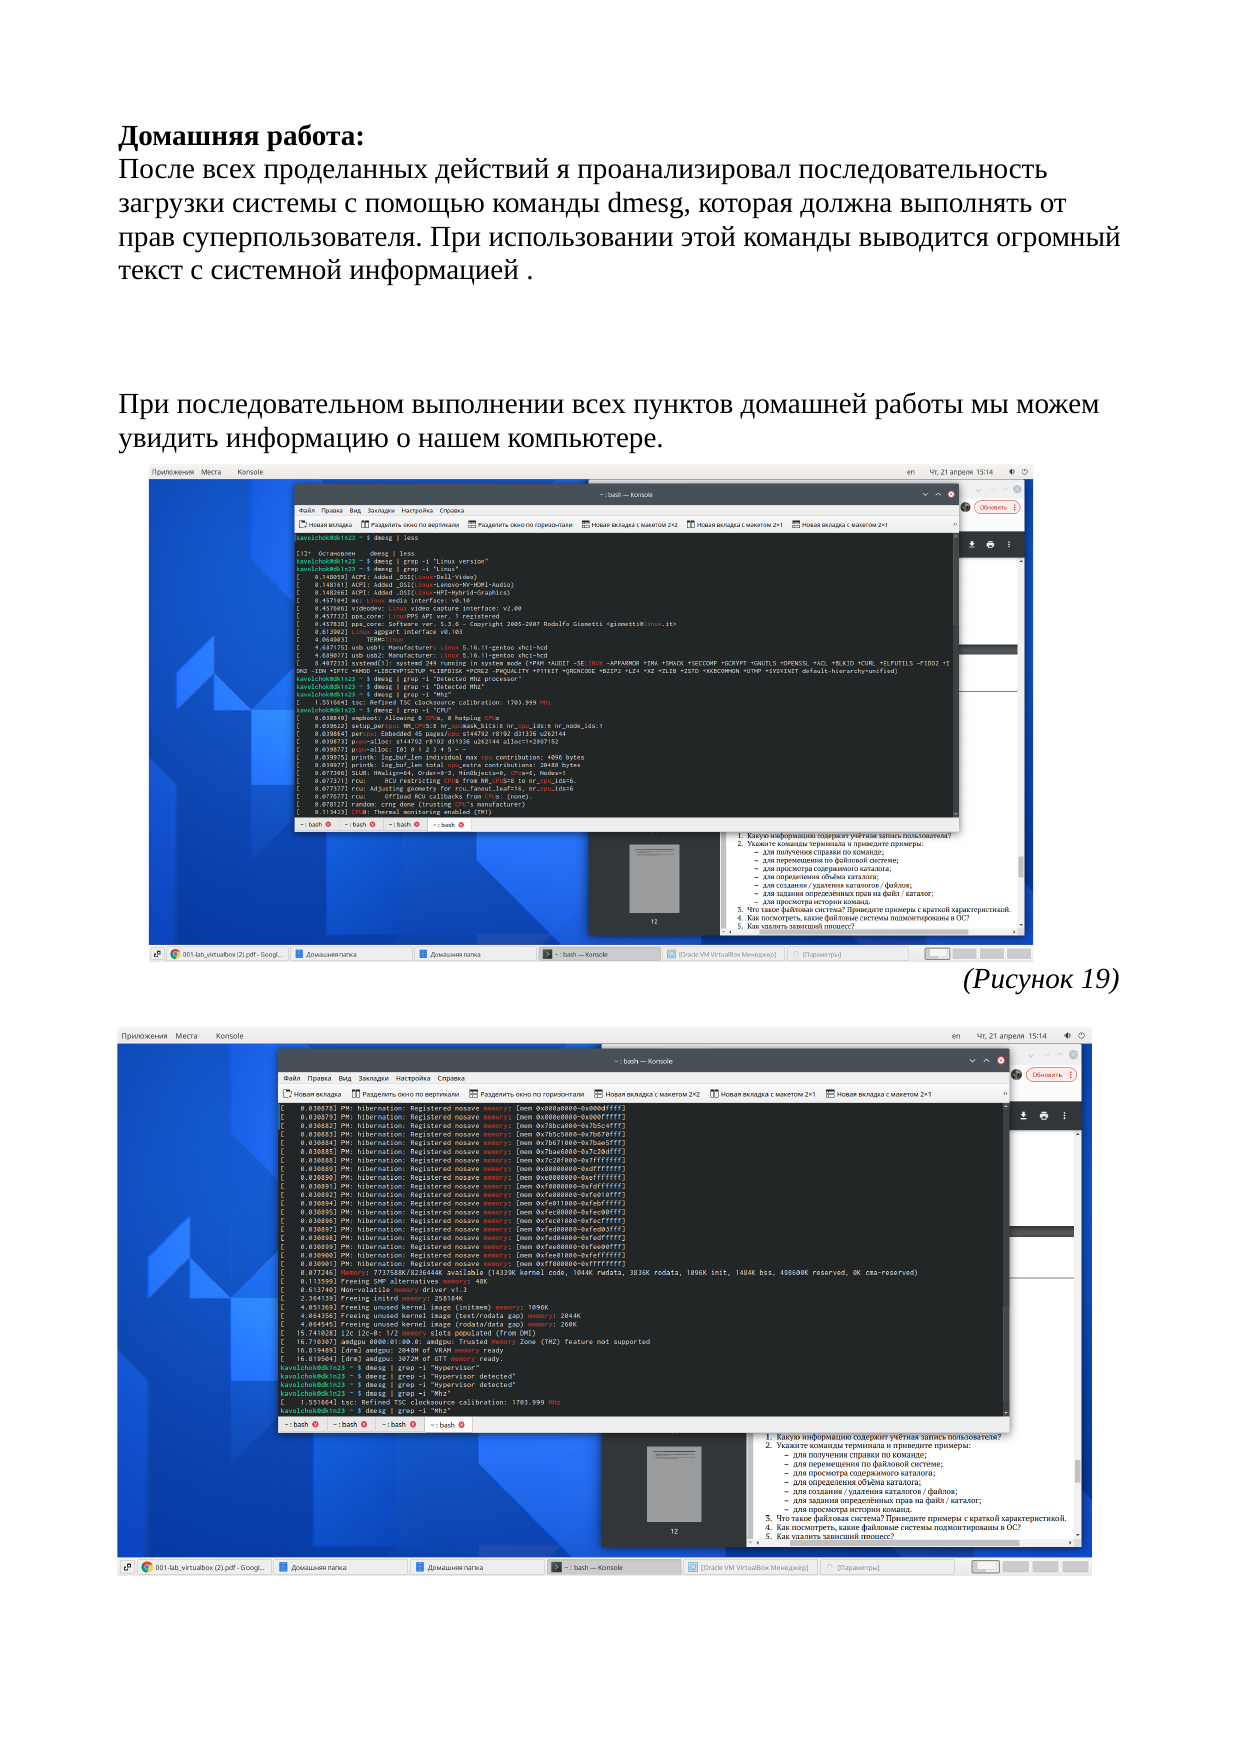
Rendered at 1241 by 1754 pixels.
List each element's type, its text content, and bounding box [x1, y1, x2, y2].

text После всех проделанных действий я проанализировал последовательность загрузки системы с помощью команды dmesg, которая должна выполнять от прав суперпользователя. При использовании этой команды выводится огромный текст с системной информацией . [118, 152, 1122, 286]
text (Рисунок 19) [118, 453, 1122, 995]
text При последовательном выполнении всех пунктов домашней работы мы можем увидить информацию о нашем компьютере. [118, 386, 1122, 453]
picture [117, 1027, 1092, 1576]
text Домашняя работа: [118, 118, 1122, 152]
picture [148, 464, 1034, 962]
